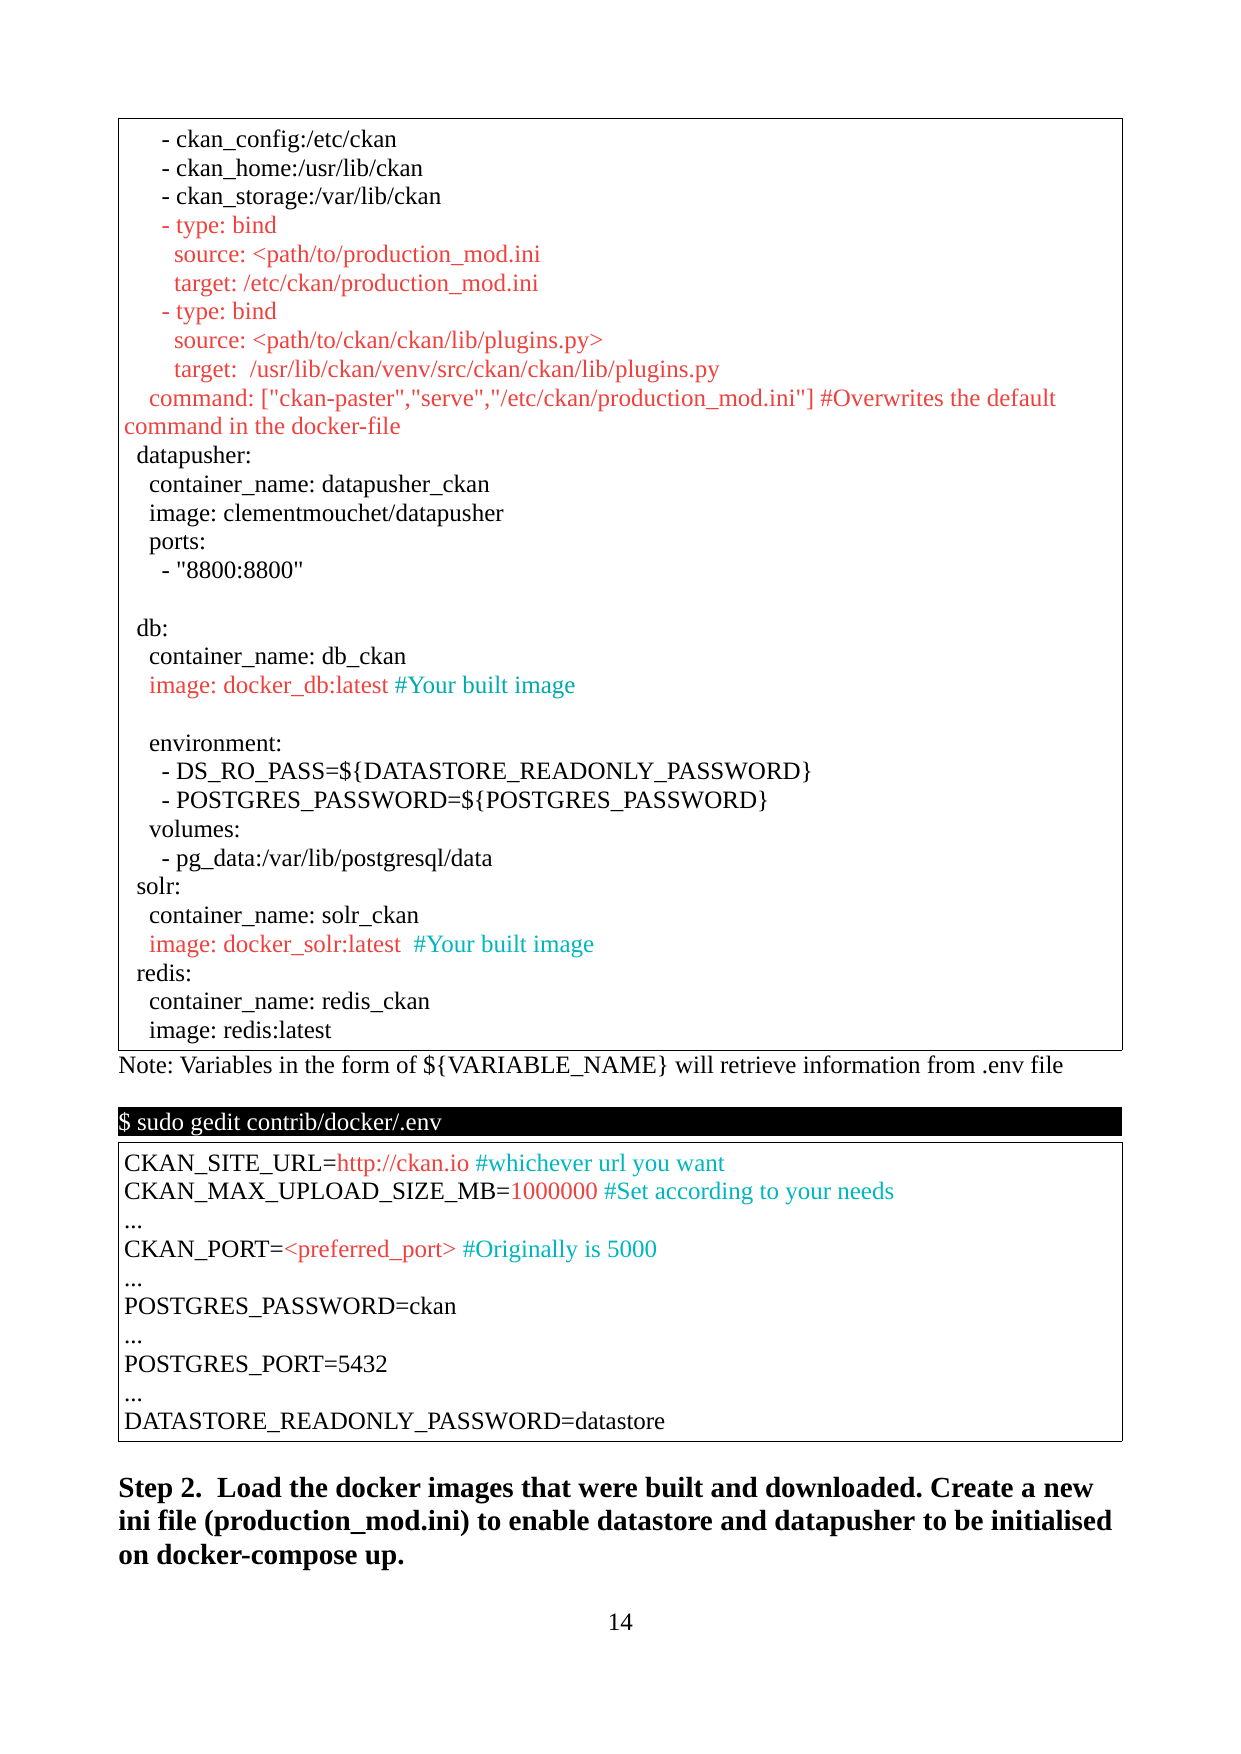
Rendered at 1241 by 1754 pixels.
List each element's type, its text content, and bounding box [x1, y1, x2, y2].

text Step 2. Load the docker images that were built and downloaded. Create a new ini file (production_mod.ini) to enable datastore and datapusher to be initialised on docker-compose up. [118, 1470, 1122, 1570]
text Note: Variables in the form of ${VARIABLE_NAME} will retrieve information from .env file [118, 1051, 1122, 1078]
table_header CKAN_SITE_URL=http://ckan.io #whichever url you want CKAN_MAX_UPLOAD_SIZE_MB=1000000 #Set according to your needs ... CKAN_PORT=<preferred_port> #Originally is 5000 ... POSTGRES_PASSWORD=ckan ... POSTGRES_PORT=5432 ... DATASTORE_READONLY_PASSWORD=datastore [119, 1143, 1122, 1441]
table_header - ckan_config:/etc/ckan - ckan_home:/usr/lib/ckan - ckan_storage:/var/lib/ckan - type: bind source: <path/to/production_mod.ini target: /etc/ckan/production_mod.ini - type: bind source: <path/to/ckan/ckan/lib/plugins.py> target: /usr/lib/ckan/venv/src/ckan/ckan/lib/plugins.py command: ["ckan-paster","serve","/etc/ckan/production_mod.ini"] #Overwrites the default command in the docker-file datapusher: container_name: datapusher_ckan image: clementmouchet/datapusher ports: - "8800:8800" db: container_name: db_ckan image: docker_db:latest #Your built image environment: - DS_RO_PASS=${DATASTORE_READONLY_PASSWORD} - POSTGRES_PASSWORD=${POSTGRES_PASSWORD} volumes: - pg_data:/var/lib/postgresql/data solr: container_name: solr_ckan image: docker_solr:latest #Your built image redis: container_name: redis_ckan image: redis:latest [119, 119, 1122, 1050]
text $ sudo gedit contrib/docker/.env [118, 1107, 1122, 1136]
